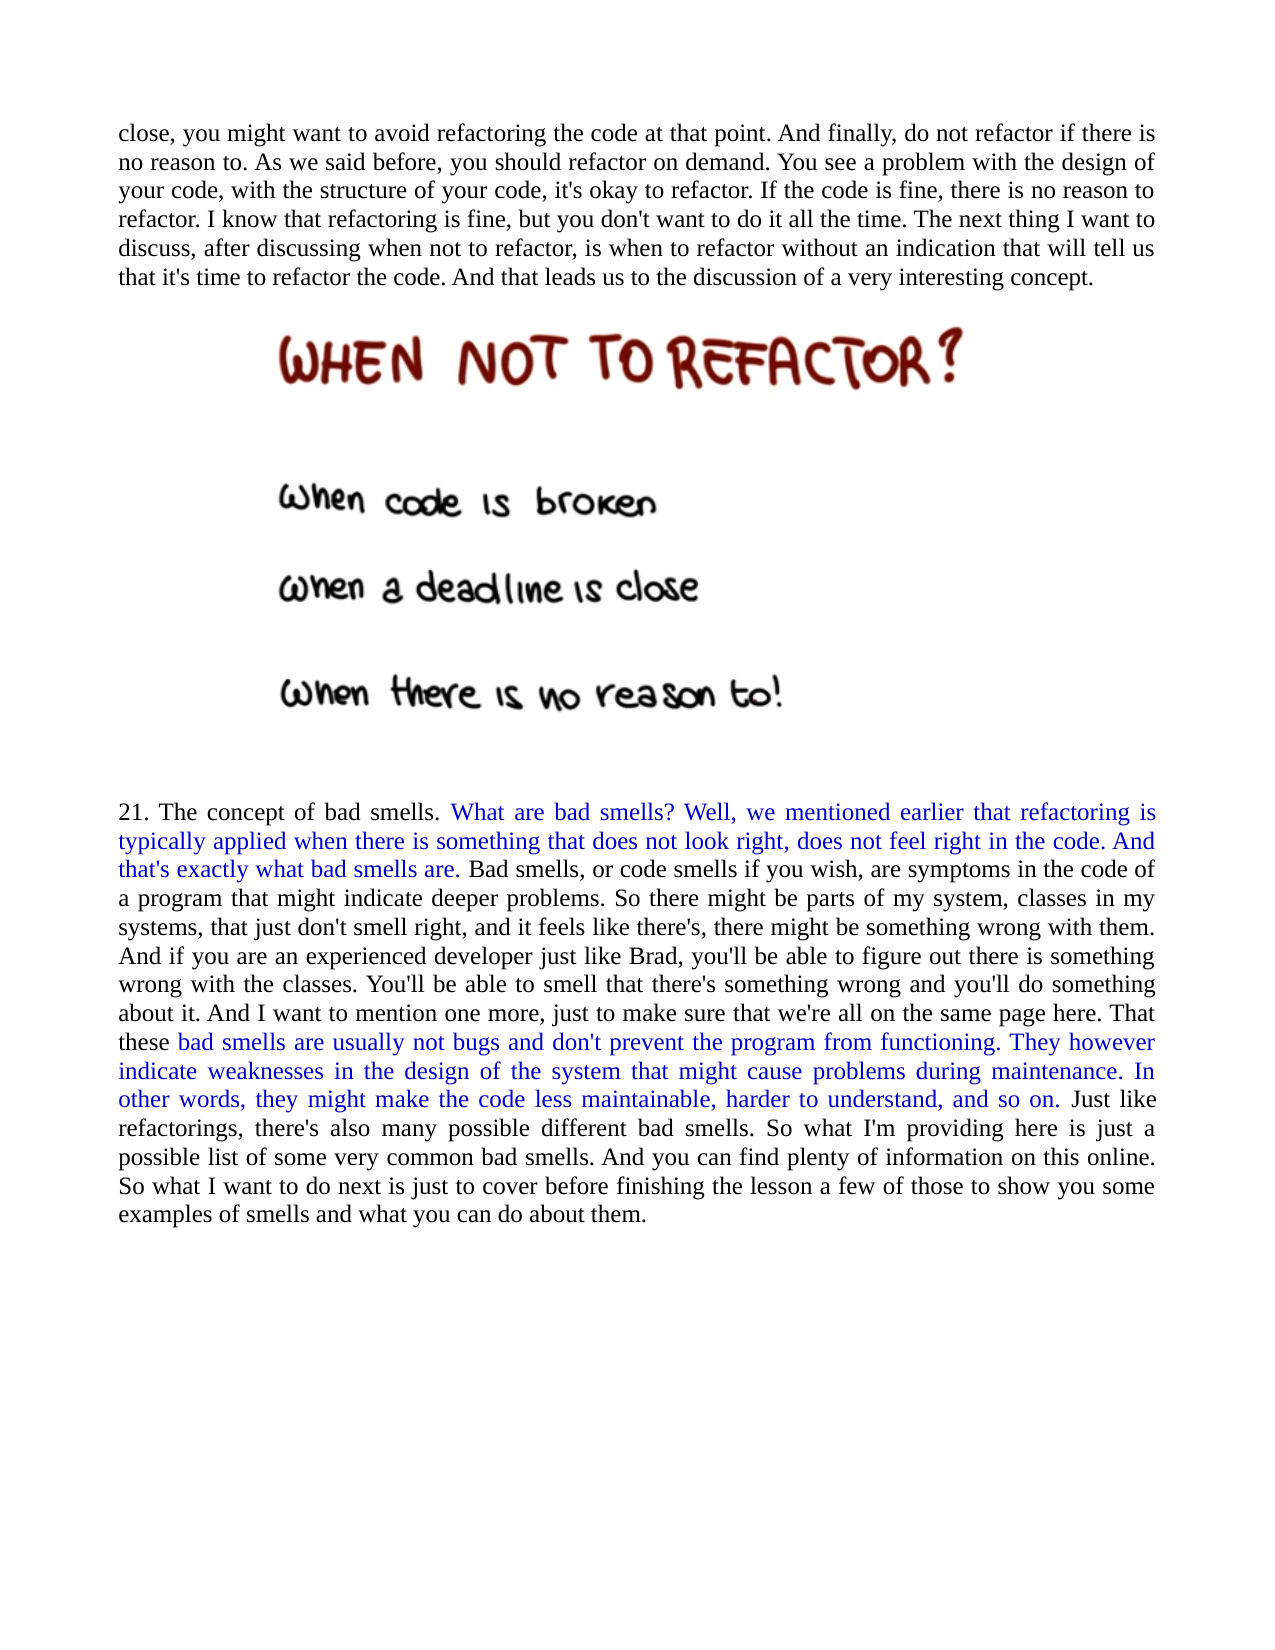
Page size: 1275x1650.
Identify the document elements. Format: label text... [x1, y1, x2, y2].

text close, you might want to avoid refactoring the code at that point. And finally, do not refactor if there is no reason to. As we said before, you should refactor on demand. You see a problem with the design of your code, with the structure of your code, it's okay to refactor. If the code is fine, there is no reason to refactor. I know that refactoring is fine, but you don't want to do it all the time. The next thing I want to discuss, after discussing when not to refactor, is when to refactor without an indication that will tell us that it's time to refactor the code. And that leads us to the discussion of a very interesting concept. [118, 118, 1157, 291]
picture [118, 319, 1157, 740]
text 21. The concept of bad smells. What are bad smells? Well, we mentioned earlier that refactoring is typically applied when there is something that does not look right, does not feel right in the code. And that's exactly what bad smells are. Bad smells, or code smells if you wish, are symptoms in the code of a program that might indicate deeper problems. So there might be parts of my system, classes in my systems, that just don't smell right, and it feels like there's, there might be something wrong with them. And if you are an experienced developer just like Brad, you'll be able to figure out there is something wrong with the classes. You'll be able to smell that there's something wrong and you'll do something about it. And I want to mention one more, just to make sure that we're all on the same page here. That these bad smells are usually not bugs and don't prevent the program from functioning. They however indicate weaknesses in the design of the system that might cause problems during maintenance. In other words, they might make the code less maintainable, harder to understand, and so on. Just like refactorings, there's also many possible different bad smells. So what I'm providing here is just a possible list of some very common bad smells. And you can find plenty of information on this online. So what I want to do next is just to cover before finishing the lesson a few of those to show you some examples of smells and what you can do about them. [118, 797, 1157, 1228]
